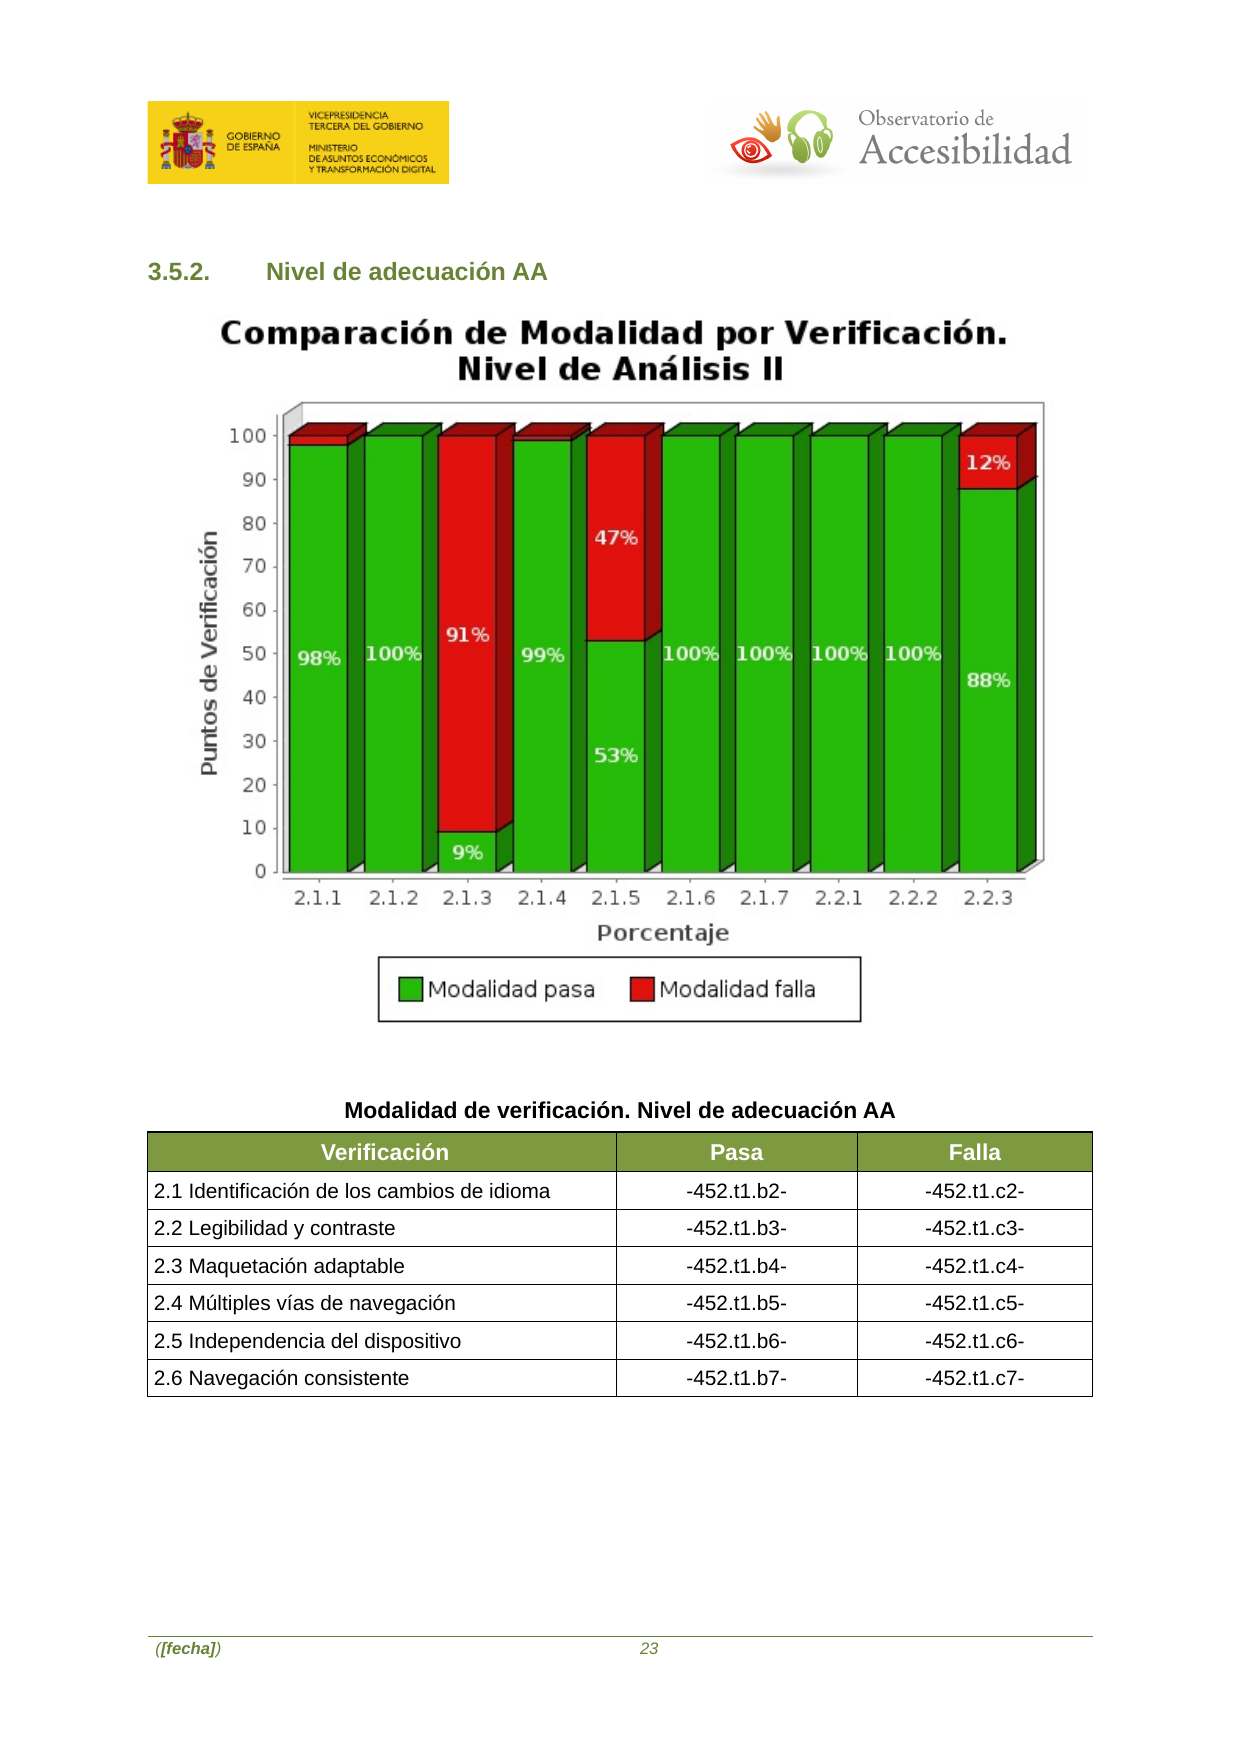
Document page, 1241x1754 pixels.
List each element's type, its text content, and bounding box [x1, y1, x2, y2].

table_cell -452.t1.b4- [617, 1247, 857, 1284]
table_cell -452.t1.b2- [617, 1172, 857, 1209]
table_cell -452.t1.b6- [617, 1322, 857, 1359]
table_cell 2.3 Maquetación adaptable [148, 1247, 616, 1284]
table_cell -452.t1.c7- [858, 1360, 1092, 1396]
table_cell -452.t1.c6- [858, 1322, 1092, 1359]
subtitle Nivel de adecuación AA [148, 257, 1092, 286]
table_cell -452.t1.b7- [617, 1360, 857, 1396]
table_cell -452.t1.b3- [617, 1210, 857, 1246]
table_cell -452.t1.c3- [858, 1210, 1092, 1246]
picture [178, 313, 1062, 1024]
table_cell 2.1 Identificación de los cambios de idioma [148, 1172, 616, 1209]
table_cell 2.5 Independencia del dispositivo [148, 1322, 616, 1359]
picture [710, 101, 1086, 184]
table_cell 2.4 Múltiples vías de navegación [148, 1285, 616, 1321]
table_header Pasa [617, 1133, 857, 1171]
table_cell -452.t1.b5- [617, 1285, 857, 1321]
table_cell 2.6 Navegación consistente [148, 1360, 616, 1396]
table_cell 2.2 Legibilidad y contraste [148, 1210, 616, 1246]
picture [147, 101, 450, 184]
text Modalidad de verificación. Nivel de adecuación AA [148, 1097, 1092, 1123]
table_header Verificación [148, 1133, 616, 1171]
table_cell -452.t1.c4- [858, 1247, 1092, 1284]
table_cell -452.t1.c2- [858, 1172, 1092, 1209]
table_cell -452.t1.c5- [858, 1285, 1092, 1321]
table_header Falla [858, 1133, 1092, 1171]
